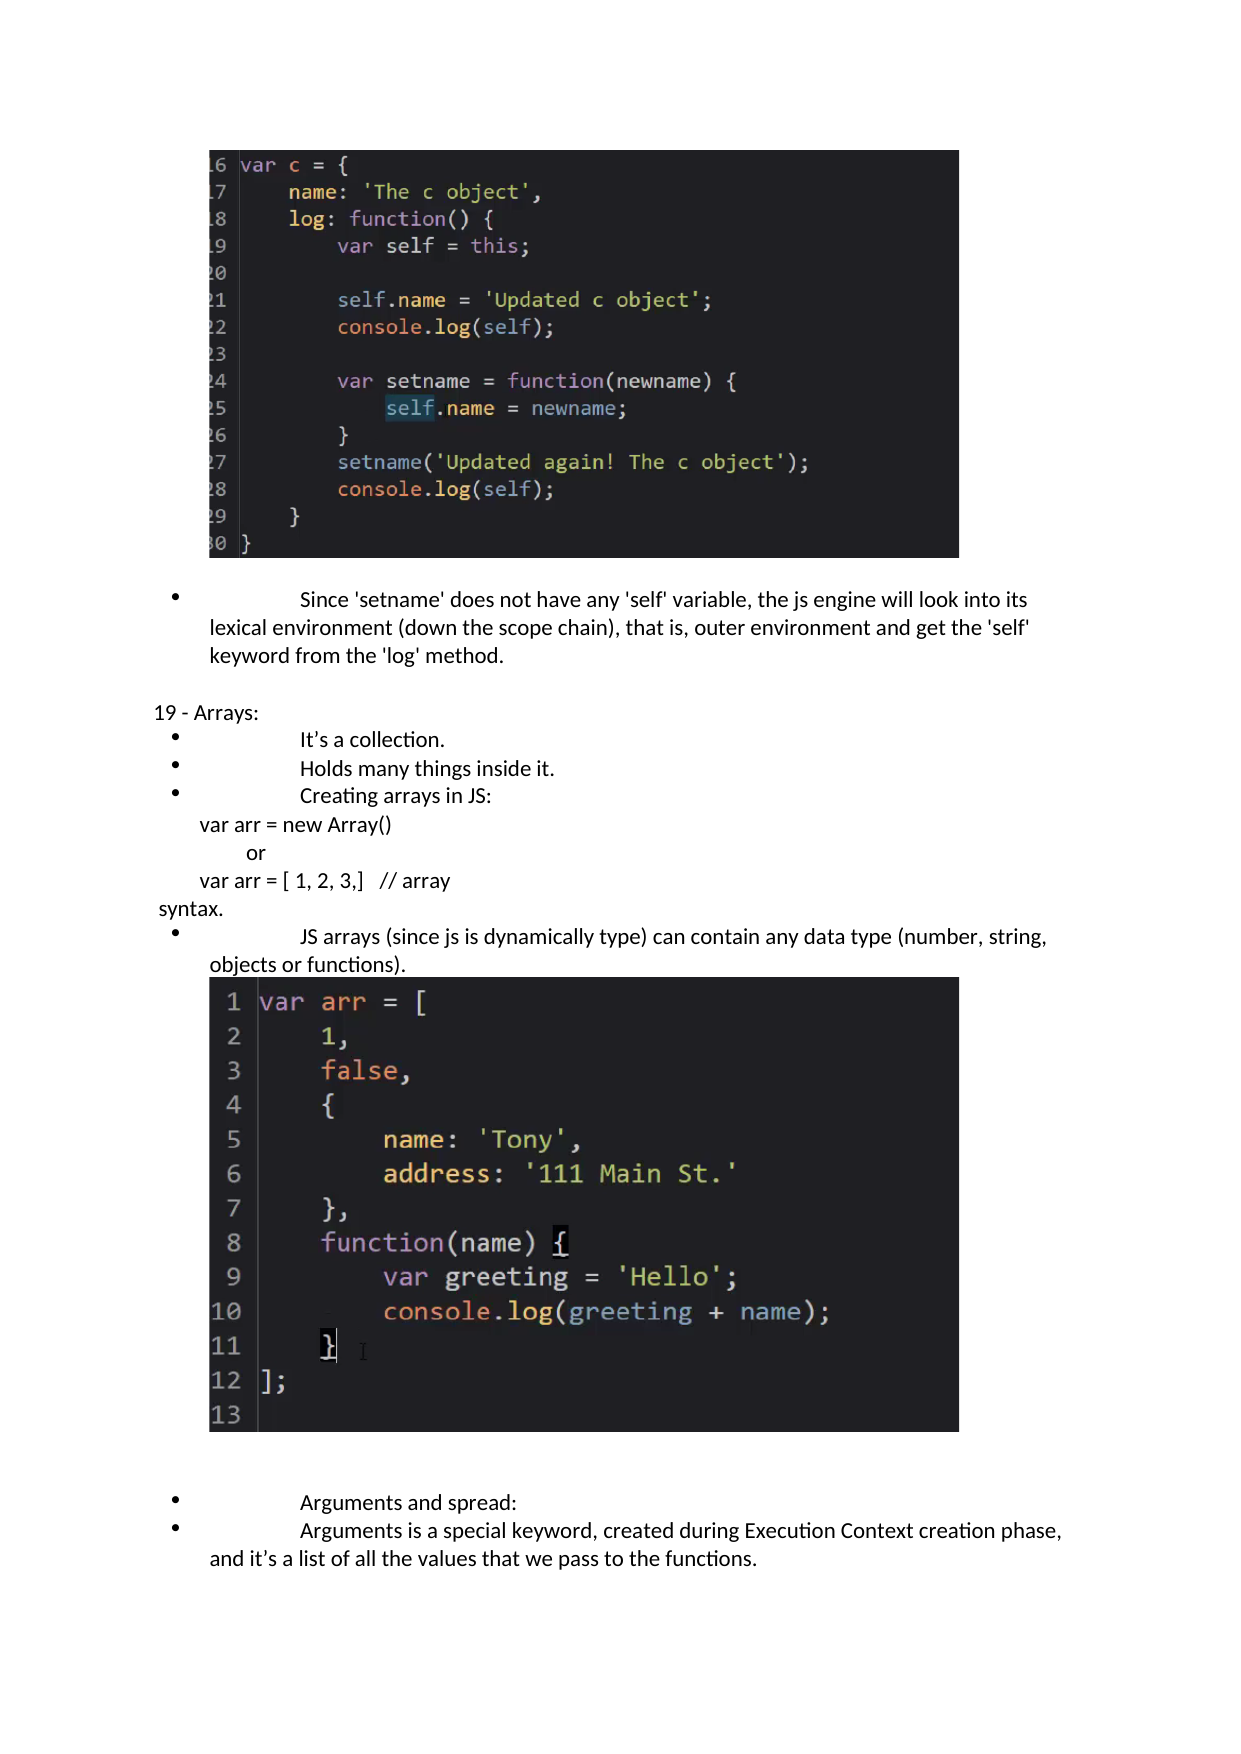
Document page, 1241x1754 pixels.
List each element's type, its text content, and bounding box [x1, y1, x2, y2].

picture [209, 150, 960, 558]
text var arr = new Array() [153, 810, 1090, 838]
picture [209, 977, 960, 1432]
list Arguments and spread: [172, 1488, 1090, 1516]
text syntax. [153, 894, 1090, 922]
text 19 - Arrays: [153, 698, 1090, 726]
text or [153, 838, 1090, 866]
list Holds many things inside it. [172, 754, 1090, 782]
list Since 'setname' does not have any 'self' variable, the js engine will look into its lexical environment (down the scope chain), that is, outer environment and get the 'self' keyword from the 'log' method. [172, 586, 1090, 669]
list It’s a collection. [172, 726, 1090, 754]
list JS arrays (since js is dynamically type) can contain any data type (number, string, objects or functions). [172, 922, 1090, 978]
list Creating arrays in JS: [172, 782, 1090, 810]
text var arr = [ 1, 2, 3,] // array [153, 866, 1090, 894]
list Arguments is a special keyword, created during Execution Context creation phase, and it’s a list of all the values that we pass to the functions. [172, 1516, 1090, 1572]
